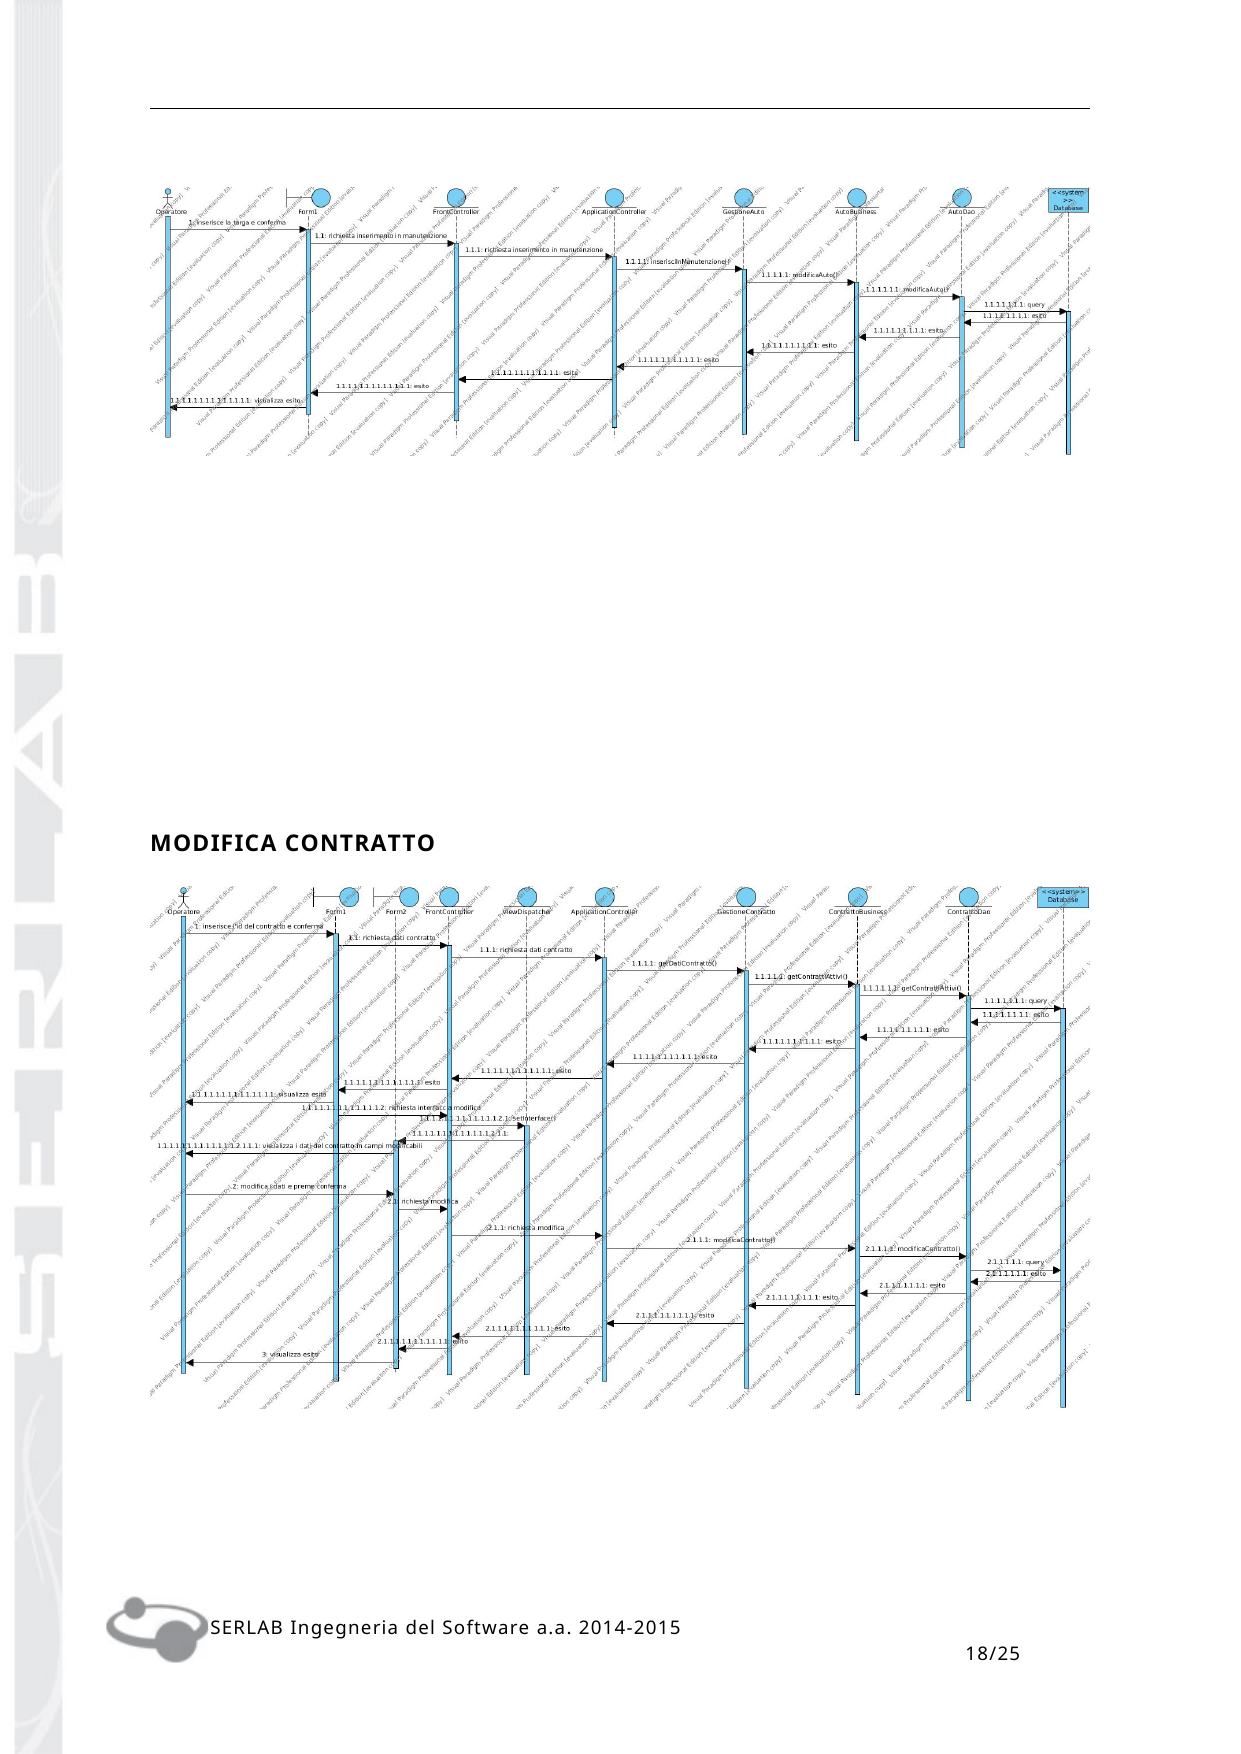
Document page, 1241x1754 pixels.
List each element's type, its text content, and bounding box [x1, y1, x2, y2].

picture [94, 1595, 209, 1666]
picture [150, 886, 1091, 1409]
picture [0, 0, 71, 1754]
picture [150, 187, 1091, 456]
text MODIFICA CONTRATTO [150, 827, 1090, 858]
